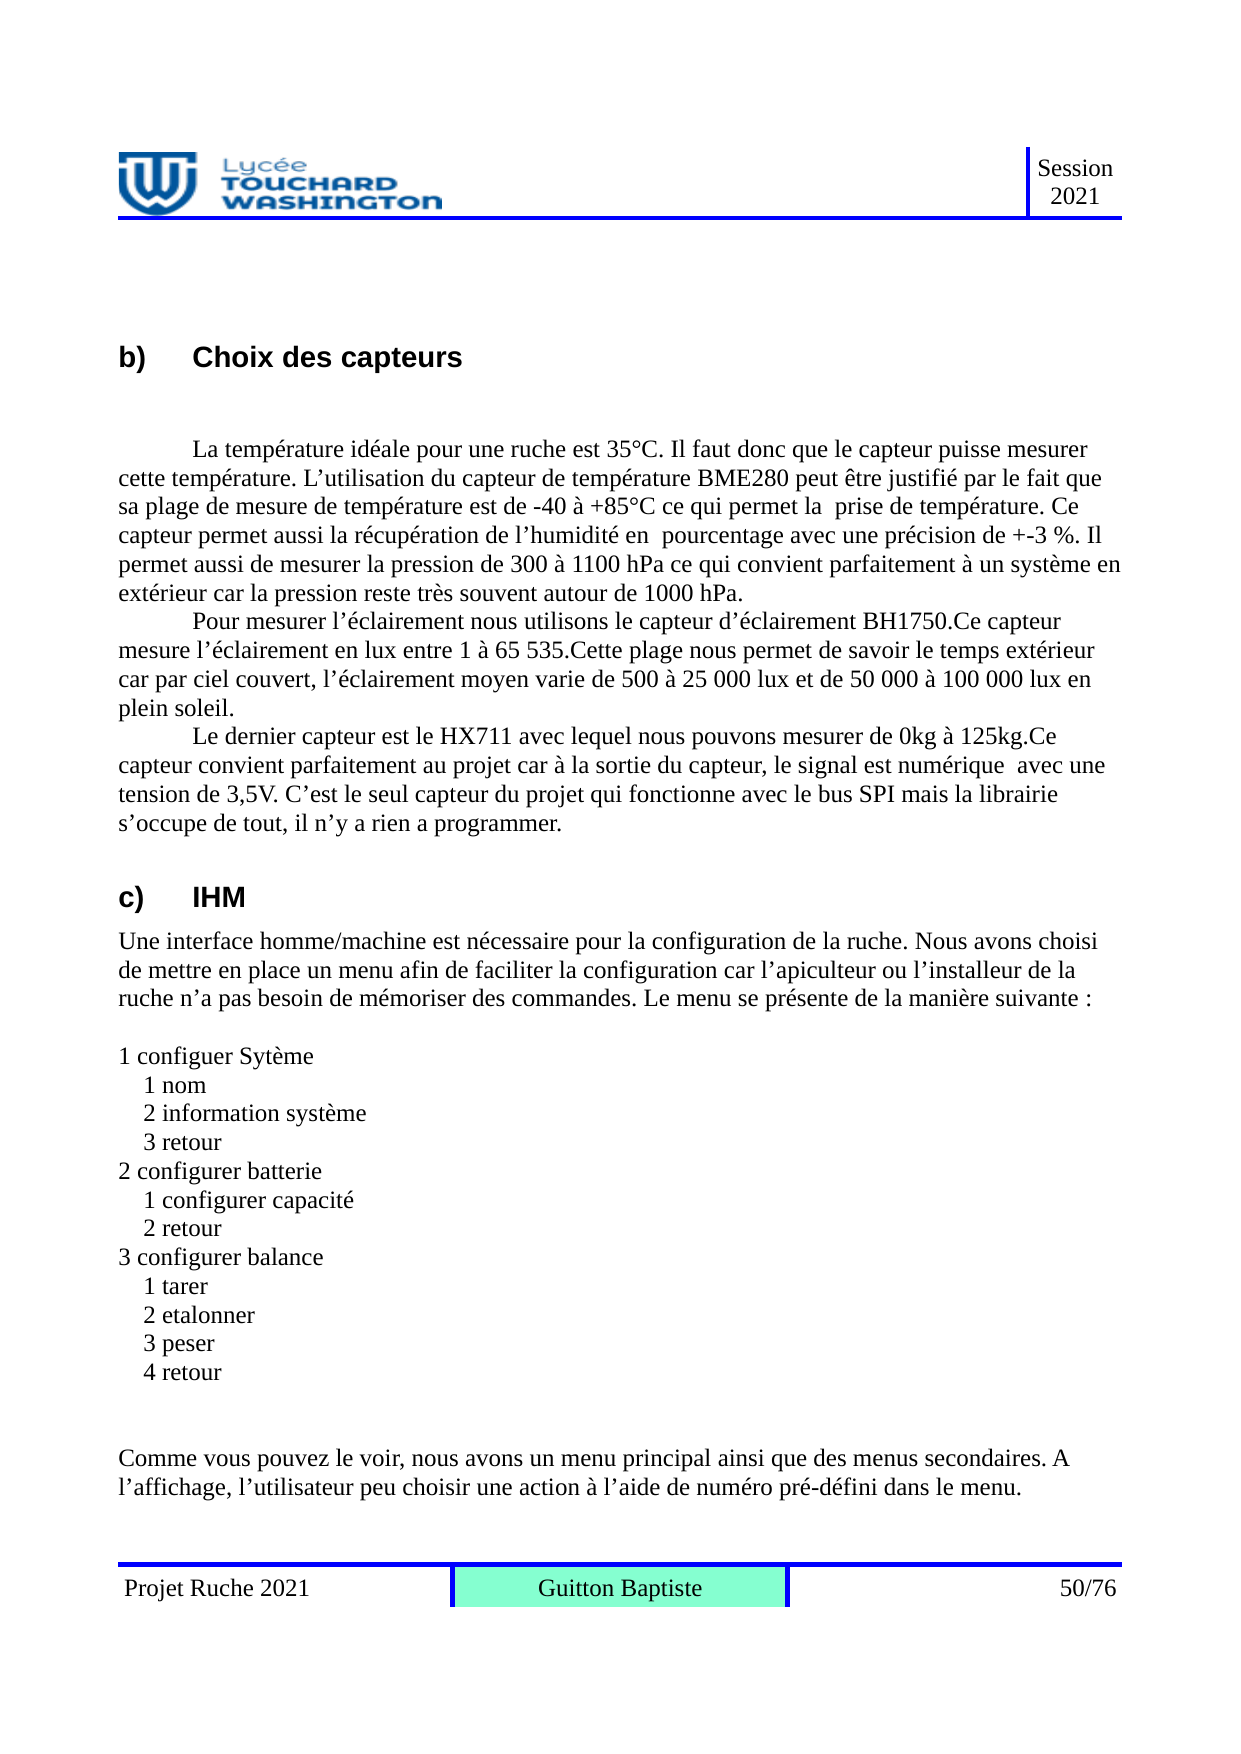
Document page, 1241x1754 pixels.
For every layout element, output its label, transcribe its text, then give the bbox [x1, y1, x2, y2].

text La température idéale pour une ruche est 35°C. Il faut donc que le capteur puisse mesurer cette température. L’utilisation du capteur de température BME280 peut être justifié par le fait que sa plage de mesure de température est de -40 à +85°C ce qui permet la prise de température. Ce capteur permet aussi la récupération de l’humidité en pourcentage avec une précision de +-3 %. Il permet aussi de mesurer la pression de 300 à 1100 hPa ce qui convient parfaitement à un système en extérieur car la pression reste très souvent autour de 1000 hPa. [118, 434, 1122, 606]
text 1 configurer capacité [118, 1185, 1122, 1213]
text 2 retour [118, 1213, 1122, 1242]
text 2 configurer batterie [118, 1156, 1122, 1185]
text 2 information système [118, 1098, 1122, 1127]
text Le dernier capteur est le HX711 avec lequel nous pouvons mesurer de 0kg à 125kg.Ce capteur convient parfaitement au projet car à la sortie du capteur, le signal est numérique avec une tension de 3,5V. C’est le seul capteur du projet qui fonctionne avec le bus SPI mais la librairie s’occupe de tout, il n’y a rien a programmer. [118, 721, 1122, 836]
text Pour mesurer l’éclairement nous utilisons le capteur d’éclairement BH1750.Ce capteur mesure l’éclairement en lux entre 1 à 65 535.Cette plage nous permet de savoir le temps extérieur car par ciel couvert, l’éclairement moyen varie de 500 à 25 000 lux et de 50 000 à 100 000 lux en plein soleil. [118, 606, 1122, 721]
text Une interface homme/machine est nécessaire pour la configuration de la ruche. Nous avons choisi de mettre en place un menu afin de faciliter la configuration car l’apiculteur ou l’installeur de la ruche n’a pas besoin de mémoriser des commandes. Le menu se présente de la manière suivante : [118, 926, 1122, 1012]
subtitle IHM [118, 880, 1122, 913]
text 4 retour [118, 1357, 1122, 1386]
text 3 retour [118, 1127, 1122, 1156]
text 1 tarer [118, 1271, 1122, 1300]
text 1 nom [118, 1070, 1122, 1098]
text Comme vous pouvez le voir, nous avons un menu principal ainsi que des menus secondaires. A l’affichage, l’utilisateur peu choisir une action à l’aide de numéro pré-défini dans le menu. [118, 1443, 1122, 1501]
subtitle Choix des capteurs [118, 340, 1122, 374]
text 2 etalonner [118, 1300, 1122, 1328]
picture [118, 152, 442, 216]
text 3 peser [118, 1328, 1122, 1357]
text 1 configuer Sytème [118, 1041, 1122, 1070]
text 3 configurer balance [118, 1242, 1122, 1271]
